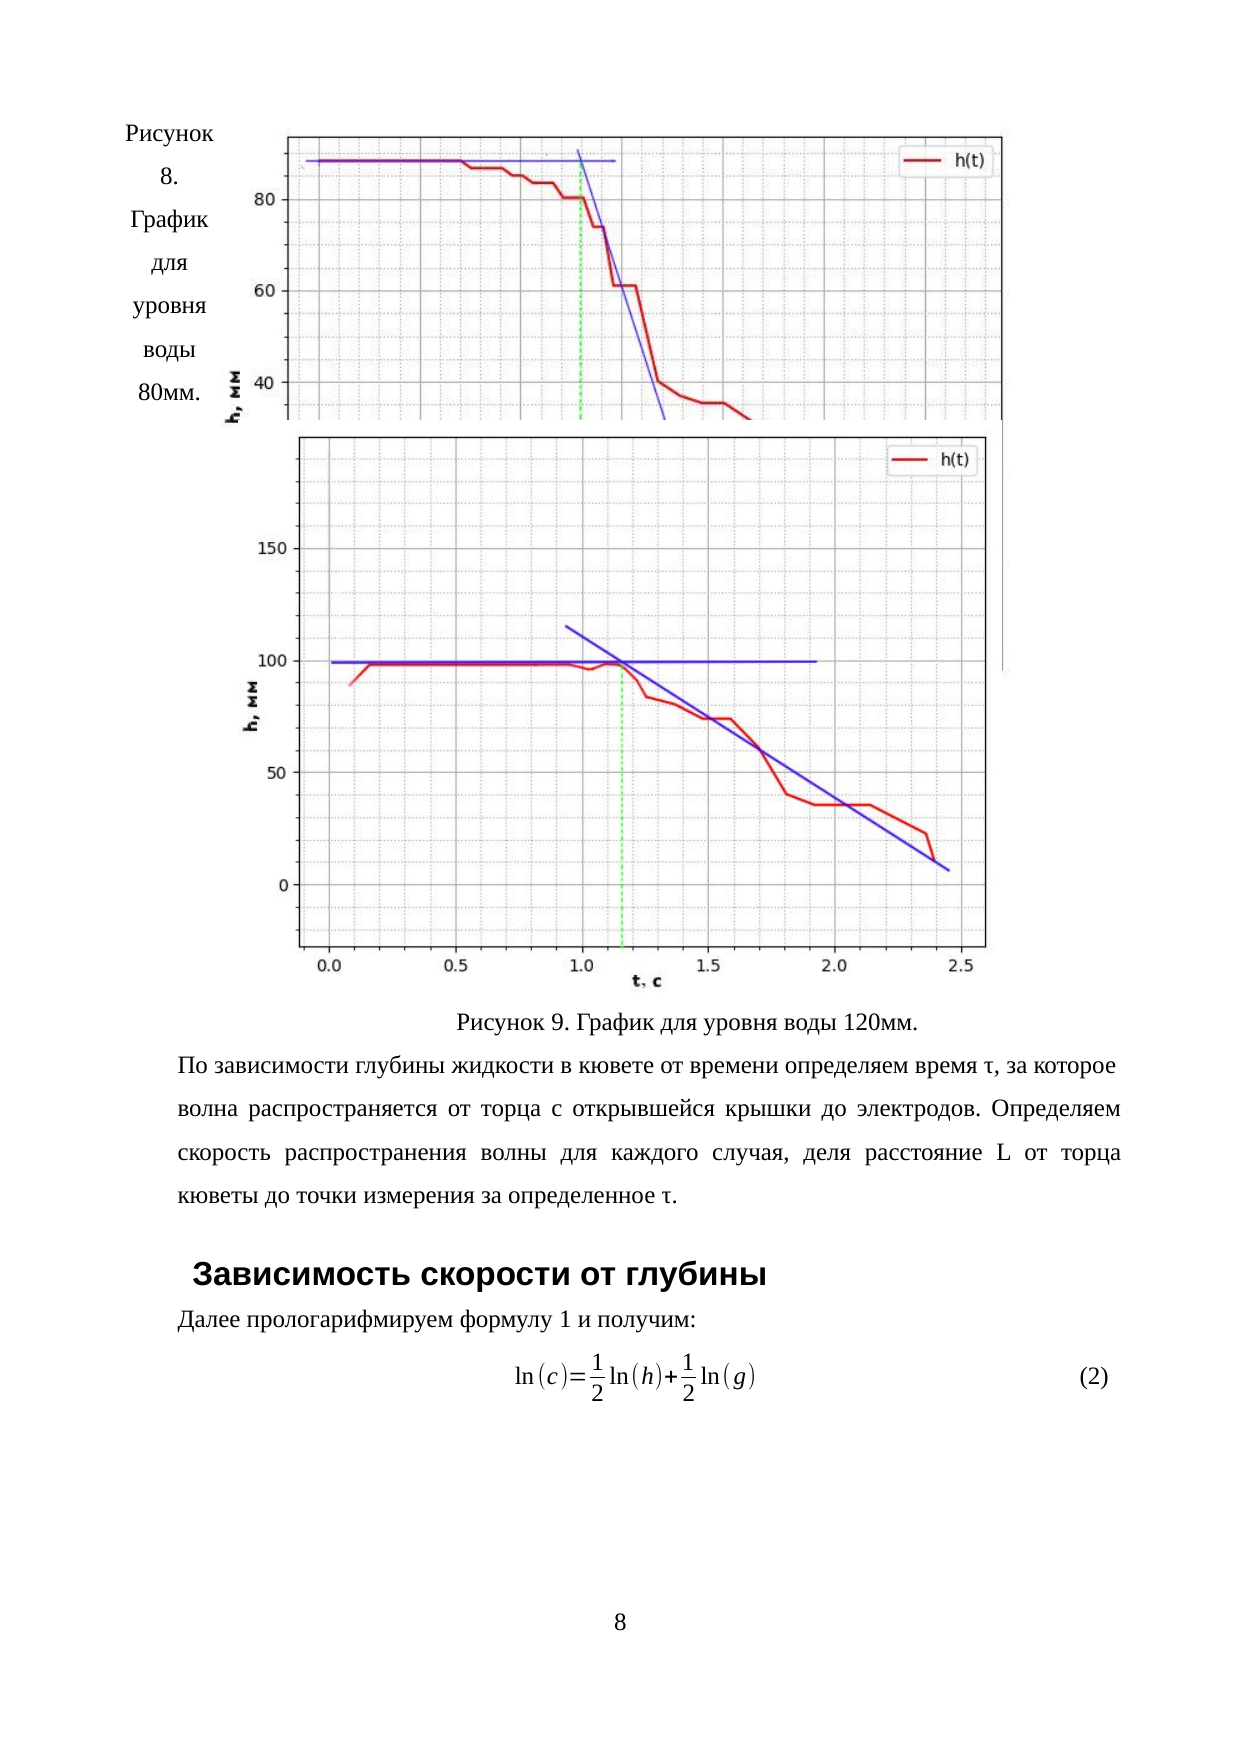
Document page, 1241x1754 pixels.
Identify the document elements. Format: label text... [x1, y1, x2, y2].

text По зависимости глубины жидкости в кювете от времени определяем время τ, за которое [177, 1050, 1122, 1079]
list [1020, 118, 1122, 406]
list Рисунок 9. График для уровня воды 120мм. [215, 420, 1122, 1036]
text волна распространяется от торца с открывшейся крышки до электродов. Определяем скорость распространения волны для каждого случая, деля расстояние L от торца кюветы до точки измерения за определенное τ. [177, 1093, 1122, 1208]
subtitle Зависимость скорости от глубины [130, 1254, 1122, 1292]
picture [220, 118, 1020, 993]
list Рисунок 8. График для уровня воды 80мм. [118, 118, 220, 406]
text (2) [177, 1348, 1122, 1407]
text Далее прологарифмируем формулу 1 и получим: [177, 1304, 1122, 1333]
